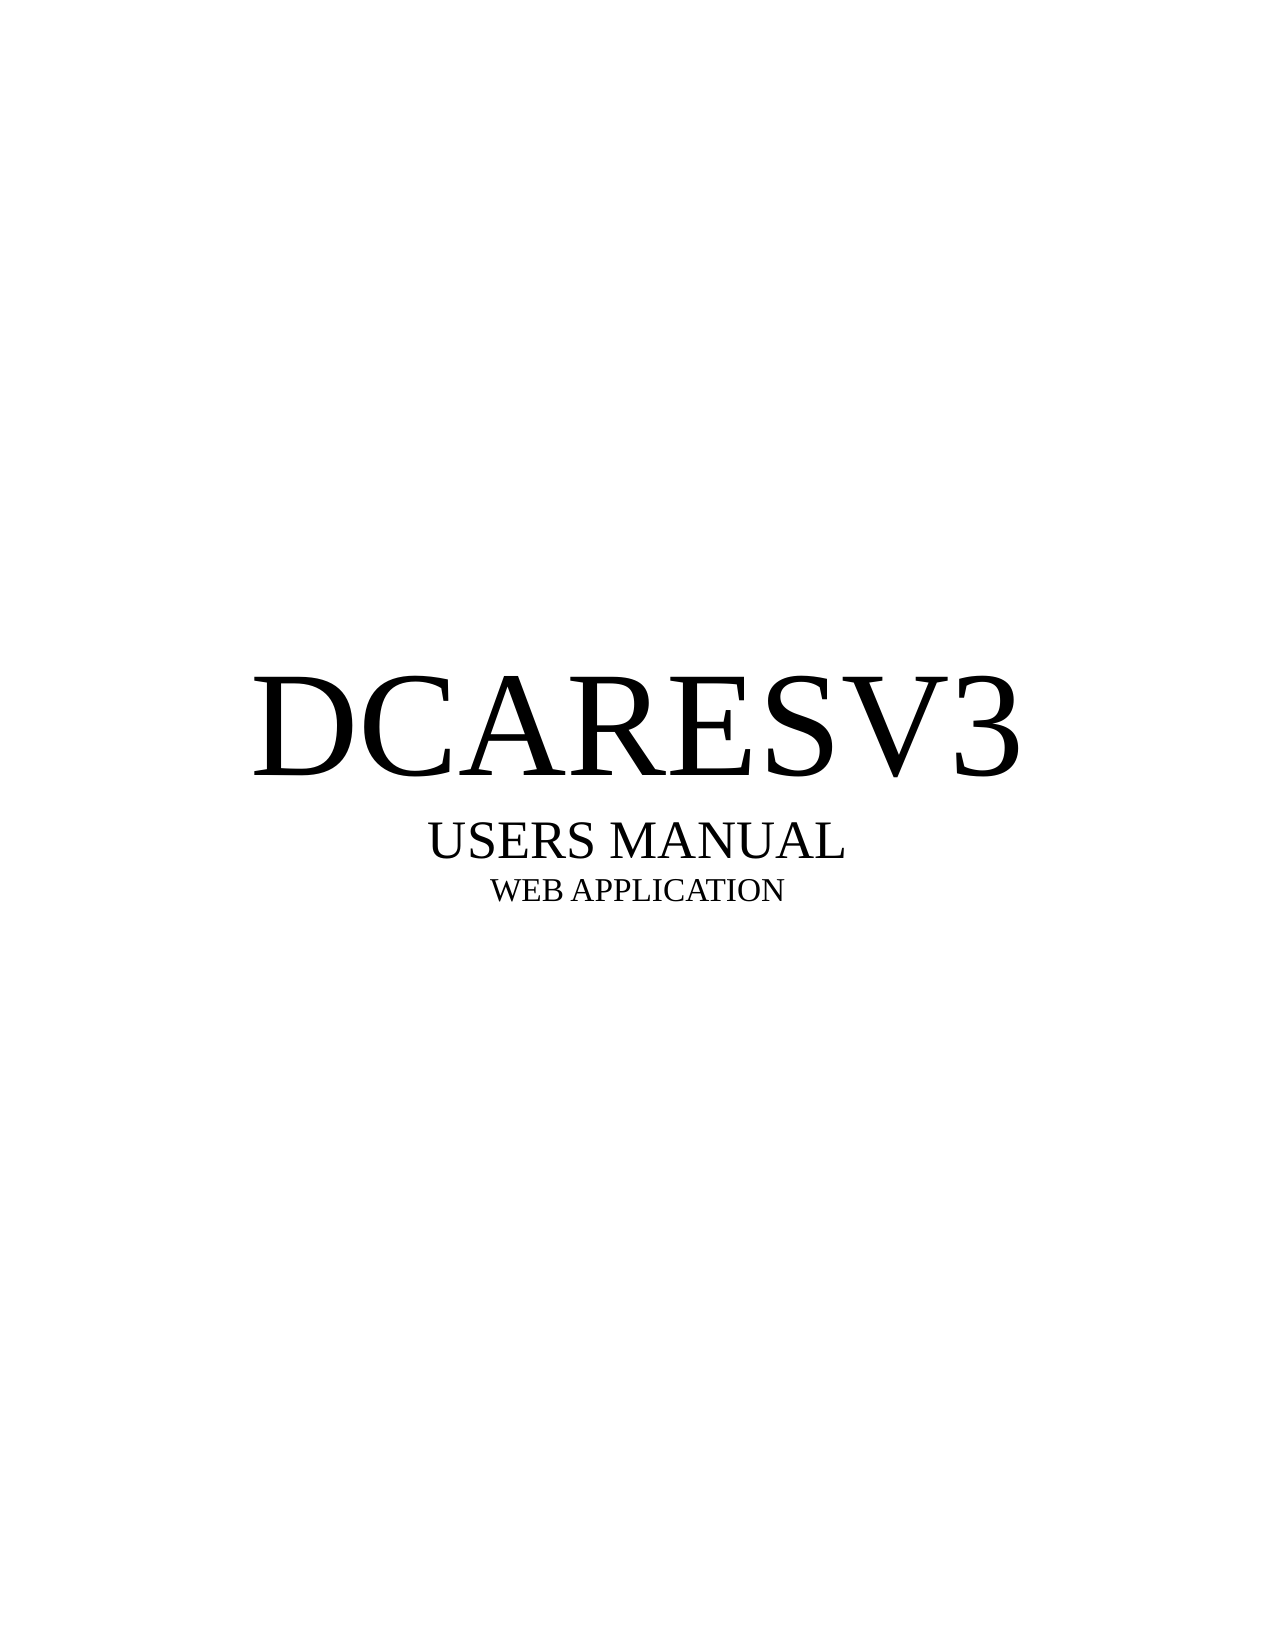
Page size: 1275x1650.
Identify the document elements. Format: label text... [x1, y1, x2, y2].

text WEB APPLICATION [118, 870, 1157, 909]
text DCARESV3 [118, 636, 1157, 808]
text USERS MANUAL [118, 808, 1157, 870]
